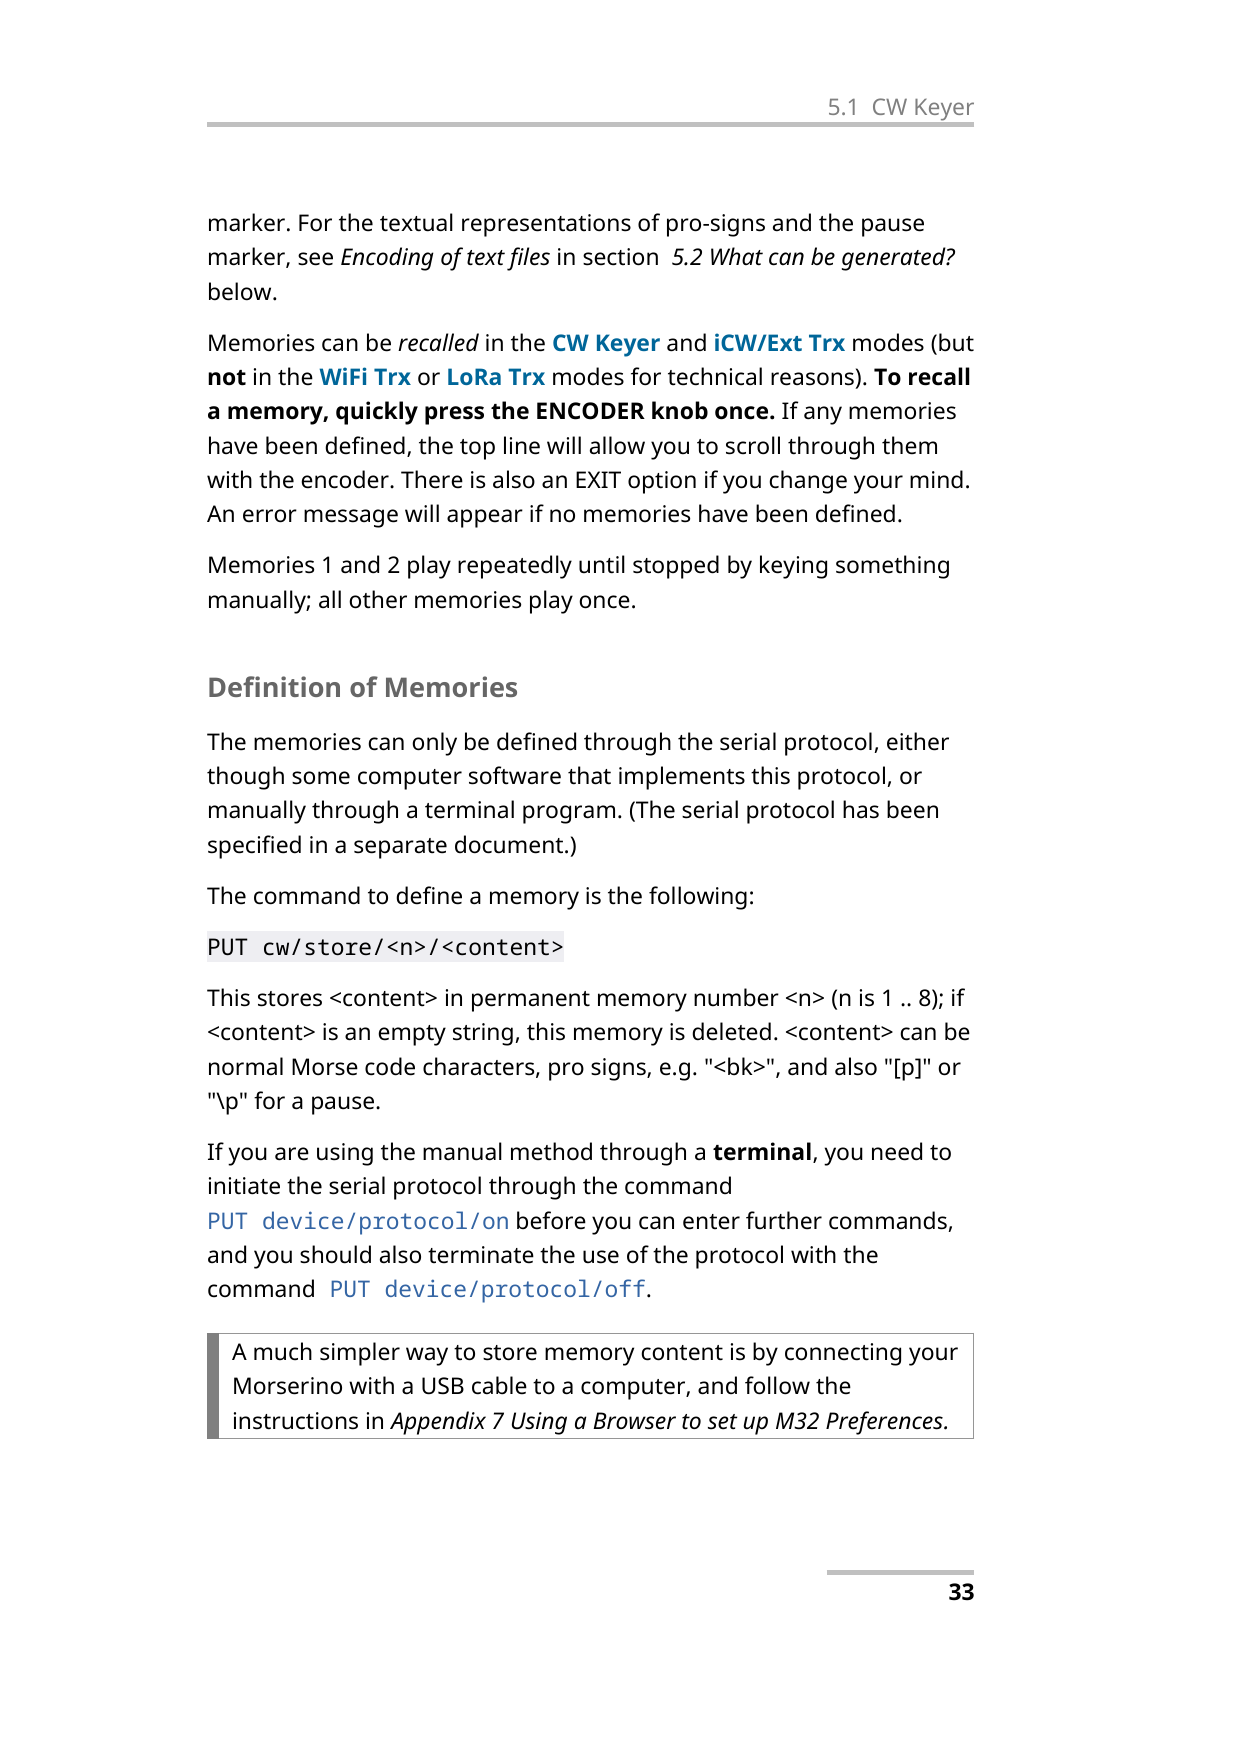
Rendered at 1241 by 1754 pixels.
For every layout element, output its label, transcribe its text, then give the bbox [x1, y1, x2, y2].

text PUT cw/store/<n>/<content> [564, 931, 974, 962]
text Definition of Memories [207, 668, 974, 705]
text The command to define a memory is the following: [207, 879, 974, 911]
text marker. For the textual representations of pro-signs and the pause marker, see Encoding of text files in section 5.2 What can be generated? below. [207, 207, 974, 307]
text A much simpler way to store memory content is by connecting your Morserino with a USB cable to a computer, and follow the instructions in Appendix 7 Using a Browser to set up M32 Preferences. [219, 1334, 973, 1438]
text If you are using the manual method through a terminal, you need to initiate the serial protocol through the command PUT device/protocol/on before you can enter further commands, and you should also terminate the use of the protocol with the command PUT device/protocol/off. [207, 1136, 974, 1304]
text The memories can only be defined through the serial protocol, either though some computer software that implements this protocol, or manually through a terminal program. (The serial protocol has been specified in a separate document.) [207, 725, 974, 860]
text This stores <content> in permanent memory number <n> (n is 1 .. 8); if <content> is an empty string, this memory is deleted. <content> can be normal Morse code characters, pro signs, e.g. "<bk>", and also "[p]" or "\p" for a pause. [207, 982, 974, 1116]
text Memories can be recalled in the CW Keyer and iCW/Ext Trx modes (but not in the WiFi Trx or LoRa Trx modes for technical reasons). To recall a memory, quickly press the ENCODER knob once. If any memories have been defined, the top line will allow you to scroll through them with the encoder. There is also an EXIT option if you change your mind. An error message will appear if no memories have been defined. [207, 327, 974, 530]
text Memories 1 and 2 play repeatedly until stopped by keying something manually; all other memories play once. [207, 549, 974, 615]
